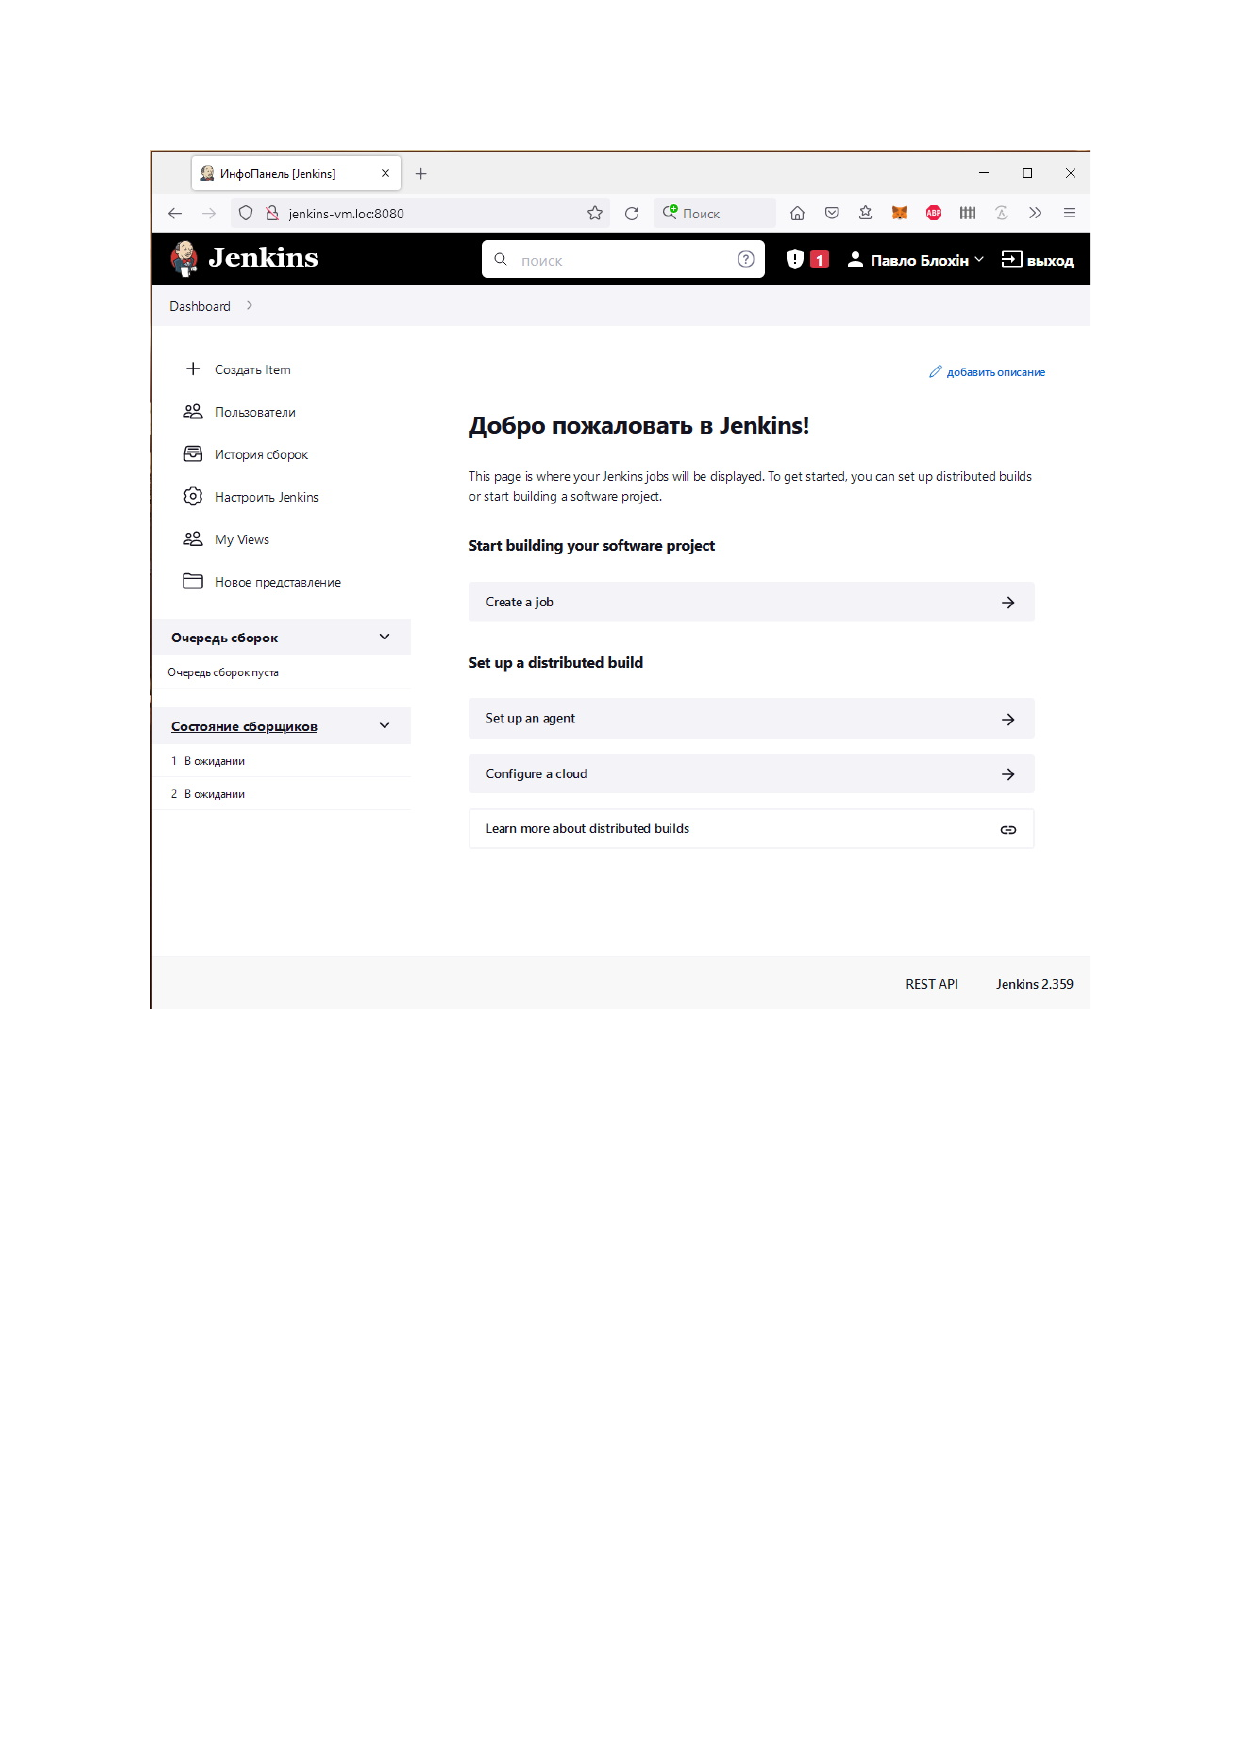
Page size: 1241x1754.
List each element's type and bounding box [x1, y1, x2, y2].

picture [150, 150, 1091, 1009]
